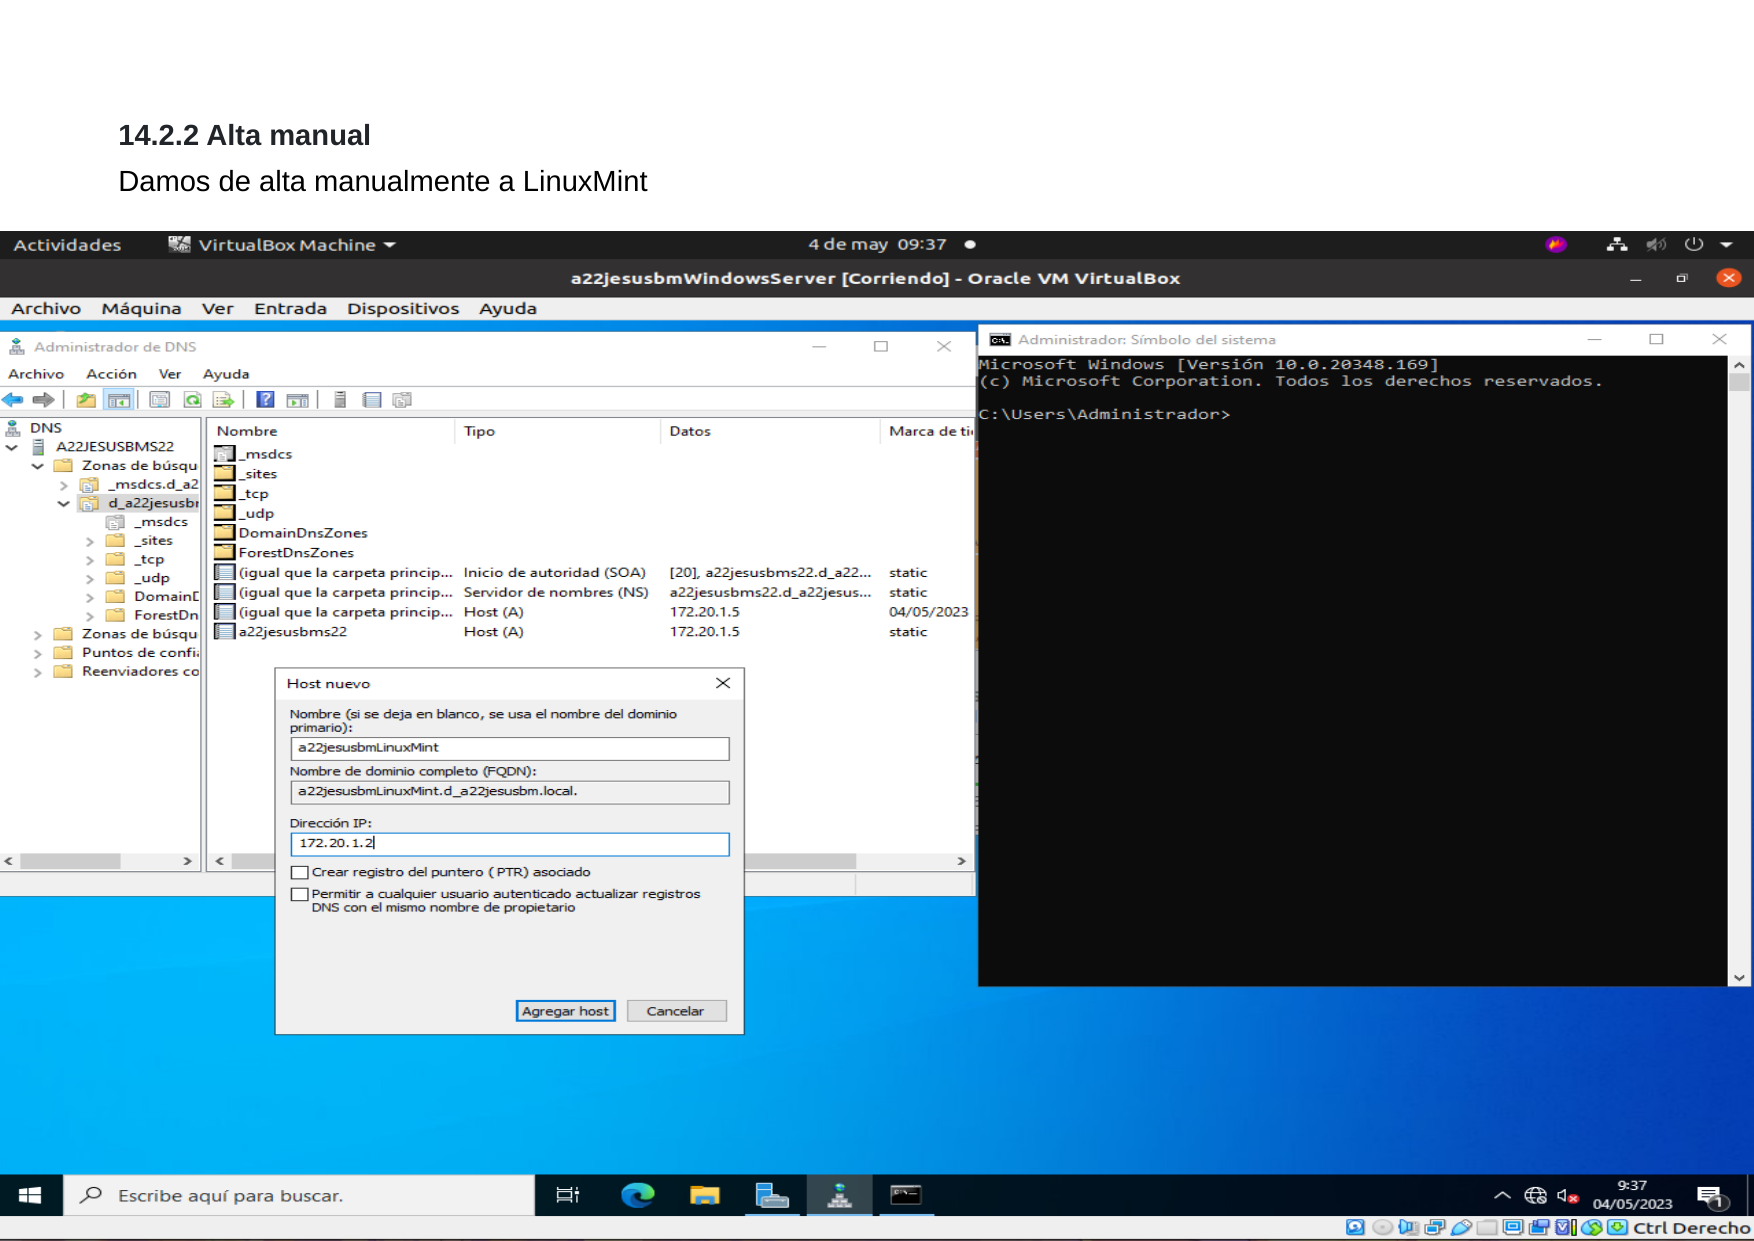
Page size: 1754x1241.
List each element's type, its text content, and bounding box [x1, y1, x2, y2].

picture [0, 231, 1754, 1241]
text Damos de alta manualmente a LinuxMint [118, 164, 1636, 198]
subtitle 14.2.2 Alta manual [118, 118, 1636, 152]
